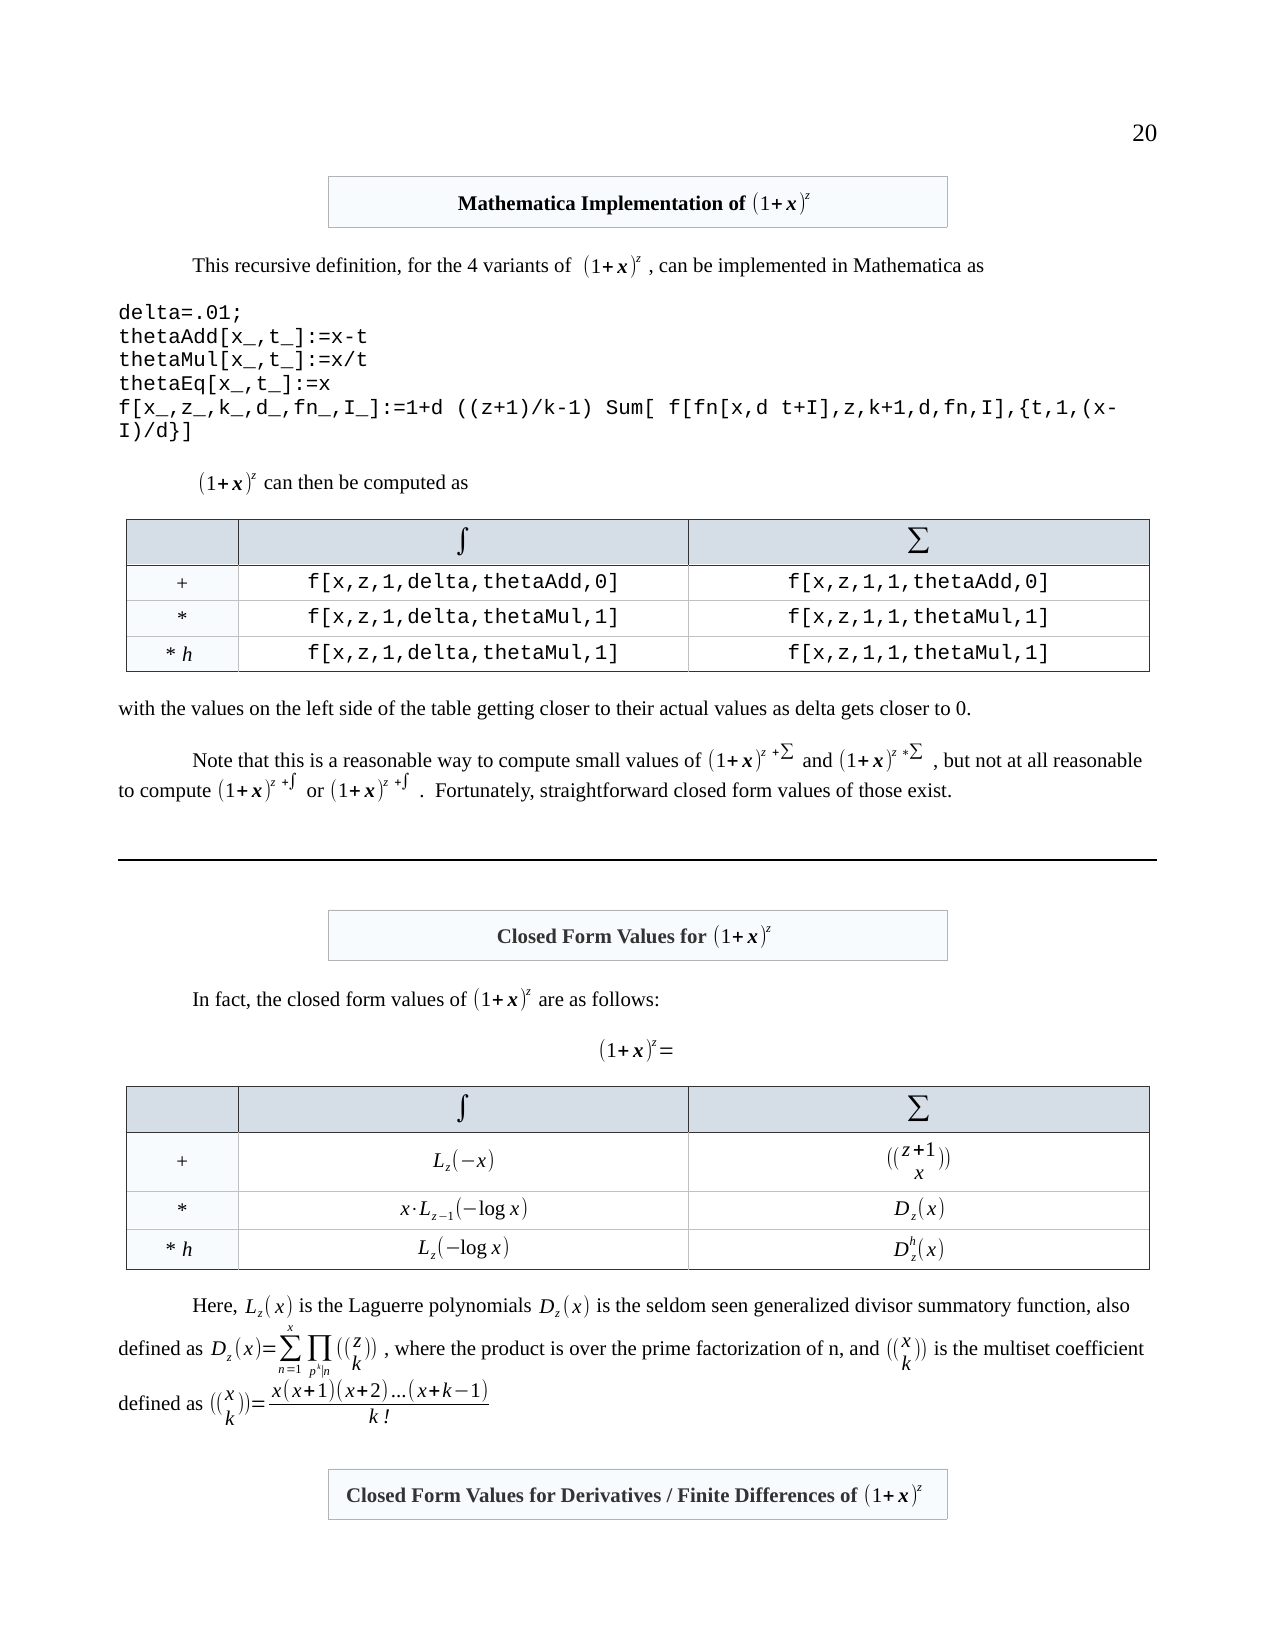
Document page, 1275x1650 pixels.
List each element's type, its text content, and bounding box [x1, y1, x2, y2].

text thetaMul[x_,t_]:=x/t [118, 349, 1157, 373]
table_header [689, 520, 1149, 564]
table_cell * [127, 601, 238, 636]
table_cell f[x,z,1,delta,thetaAdd,0] [239, 566, 688, 600]
text Mathematica Implementation of [329, 177, 947, 227]
table_cell f[x,z,1,1,thetaMul,1] [689, 601, 1149, 636]
table_header [239, 520, 688, 564]
table_cell f[x,z,1,1,thetaMul,1] [689, 637, 1149, 671]
table_header [239, 1087, 688, 1132]
table_header [127, 1087, 238, 1132]
table_cell * [127, 1230, 238, 1269]
table_cell [689, 1192, 1149, 1228]
text thetaEq[x_,t_]:=x [118, 373, 1157, 397]
table_cell + [127, 566, 238, 600]
text Note that this is a reasonable way to compute small values ofand, but not at all reasonable to computeor. Fortunately, straightforward closed form values of those exist. [118, 744, 1157, 802]
text In fact, the closed form values ofare as follows: [118, 984, 1157, 1011]
table_cell f[x,z,1,1,thetaAdd,0] [689, 566, 1149, 600]
table_cell [689, 1133, 1149, 1191]
text delta=.01; [118, 302, 1157, 326]
table_cell f[x,z,1,delta,thetaMul,1] [239, 637, 688, 671]
table_header [689, 1087, 1149, 1132]
text Here,is the Laguerre polynomialsis the seldom seen generalized divisor summatory function, also defined as, where the product is over the prime factorization of n, andis the multiset coefficient defined as [118, 1293, 1157, 1430]
text can then be computed as [118, 468, 1157, 495]
table_cell [239, 1192, 688, 1228]
text thetaAdd[x_,t_]:=x-t [118, 326, 1157, 349]
text This recursive definition, for the 4 variants of , can be implemented in Mathematica as [118, 251, 1157, 278]
text Closed Form Values for Derivatives / Finite Differences of [329, 1470, 947, 1519]
table_cell + [127, 1133, 238, 1191]
table_cell * [127, 1192, 238, 1228]
text f[x_,z_,k_,d_,fn_,I_]:=1+d ((z+1)/k-1) Sum[ f[fn[x,d t+I],z,k+1,d,fn,I],{t,1,(x-I)/d}] [118, 397, 1157, 444]
table_header [127, 520, 238, 564]
text with the values on the left side of the table getting closer to their actual values as delta gets closer to 0. [118, 696, 1157, 720]
table_cell * [127, 637, 238, 671]
table_cell f[x,z,1,delta,thetaMul,1] [239, 601, 688, 636]
table_cell [239, 1230, 688, 1269]
text Closed Form Values for [329, 911, 947, 960]
table_cell [689, 1230, 1149, 1269]
table_cell [239, 1133, 688, 1191]
